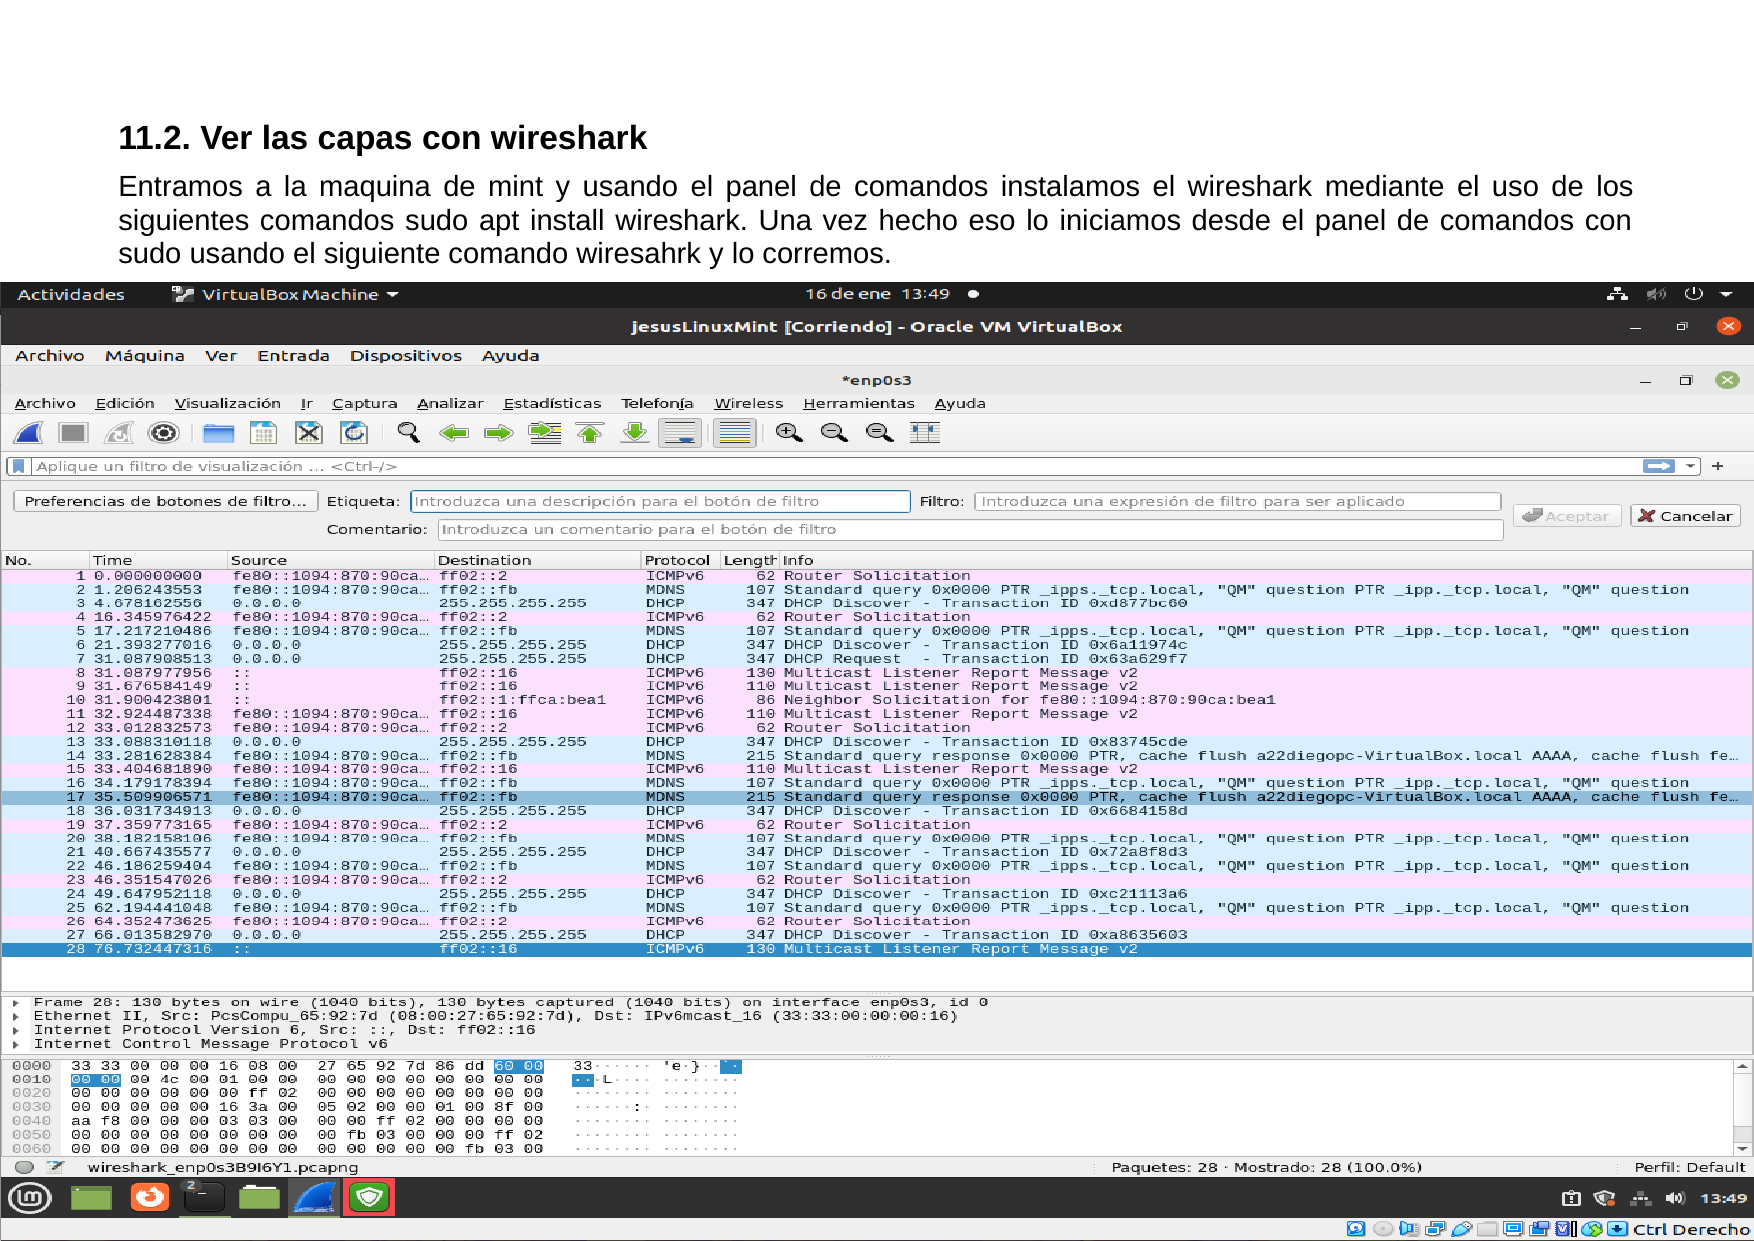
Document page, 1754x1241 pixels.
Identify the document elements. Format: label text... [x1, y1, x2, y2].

text Entramos a la maquina de mint y usando el panel de comandos instalamos el wireshark mediante el uso de los siguientes comandos sudo apt install wireshark. Una vez hecho eso lo iniciamos desde el panel de comandos con sudo usando el siguiente comando wiresahrk y lo corremos. [118, 169, 1636, 270]
subtitle 11.2. Ver las capas con wireshark [118, 118, 1636, 157]
picture [0, 282, 1754, 1241]
